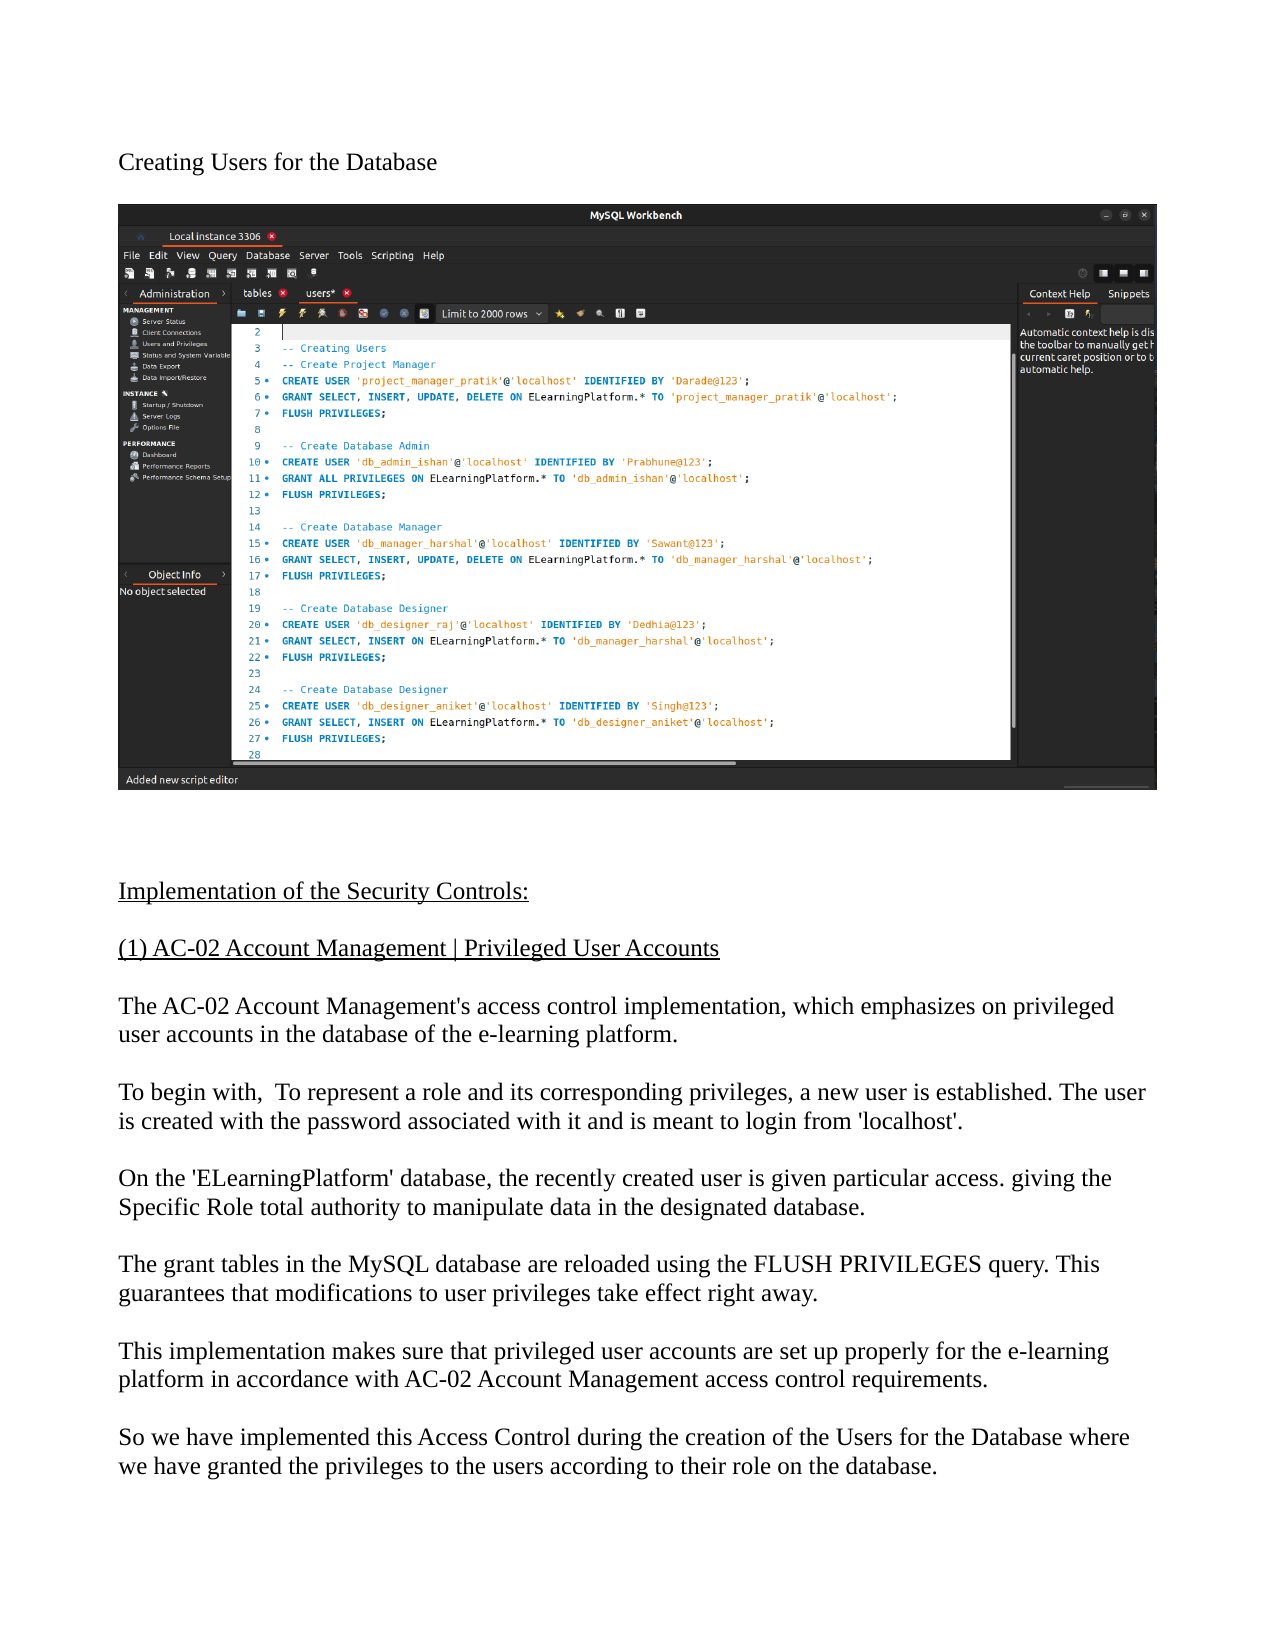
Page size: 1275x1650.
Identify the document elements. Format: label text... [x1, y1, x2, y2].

text So we have implemented this Access Control during the creation of the Users for the Database where we have granted the privileges to the users according to their role on the database. [118, 1422, 1157, 1479]
text Creating Users for the Database [118, 147, 1157, 176]
text (1) AC-02 Account Management | Privileged User Accounts [118, 933, 1157, 962]
text Implementation of the Security Controls: [118, 876, 1157, 904]
text On the 'ELearningPlatform' database, the recently created user is given particular access. giving the Specific Role total authority to manipulate data in the designated database. [118, 1163, 1157, 1221]
text The grant tables in the MySQL database are reloaded using the FLUSH PRIVILEGES query. This guarantees that modifications to user privileges take effect right away. [118, 1249, 1157, 1307]
text The AC-02 Account Management's access control implementation, which emphasizes on privileged user accounts in the database of the e-learning platform. [118, 991, 1157, 1048]
text This implementation makes sure that privileged user accounts are set up properly for the e-learning platform in accordance with AC-02 Account Management access control requirements. [118, 1336, 1157, 1393]
picture [118, 204, 1157, 790]
text To begin with, To represent a role and its corresponding privileges, a new user is established. The user is created with the password associated with it and is meant to login from 'localhost'. [118, 1077, 1157, 1134]
